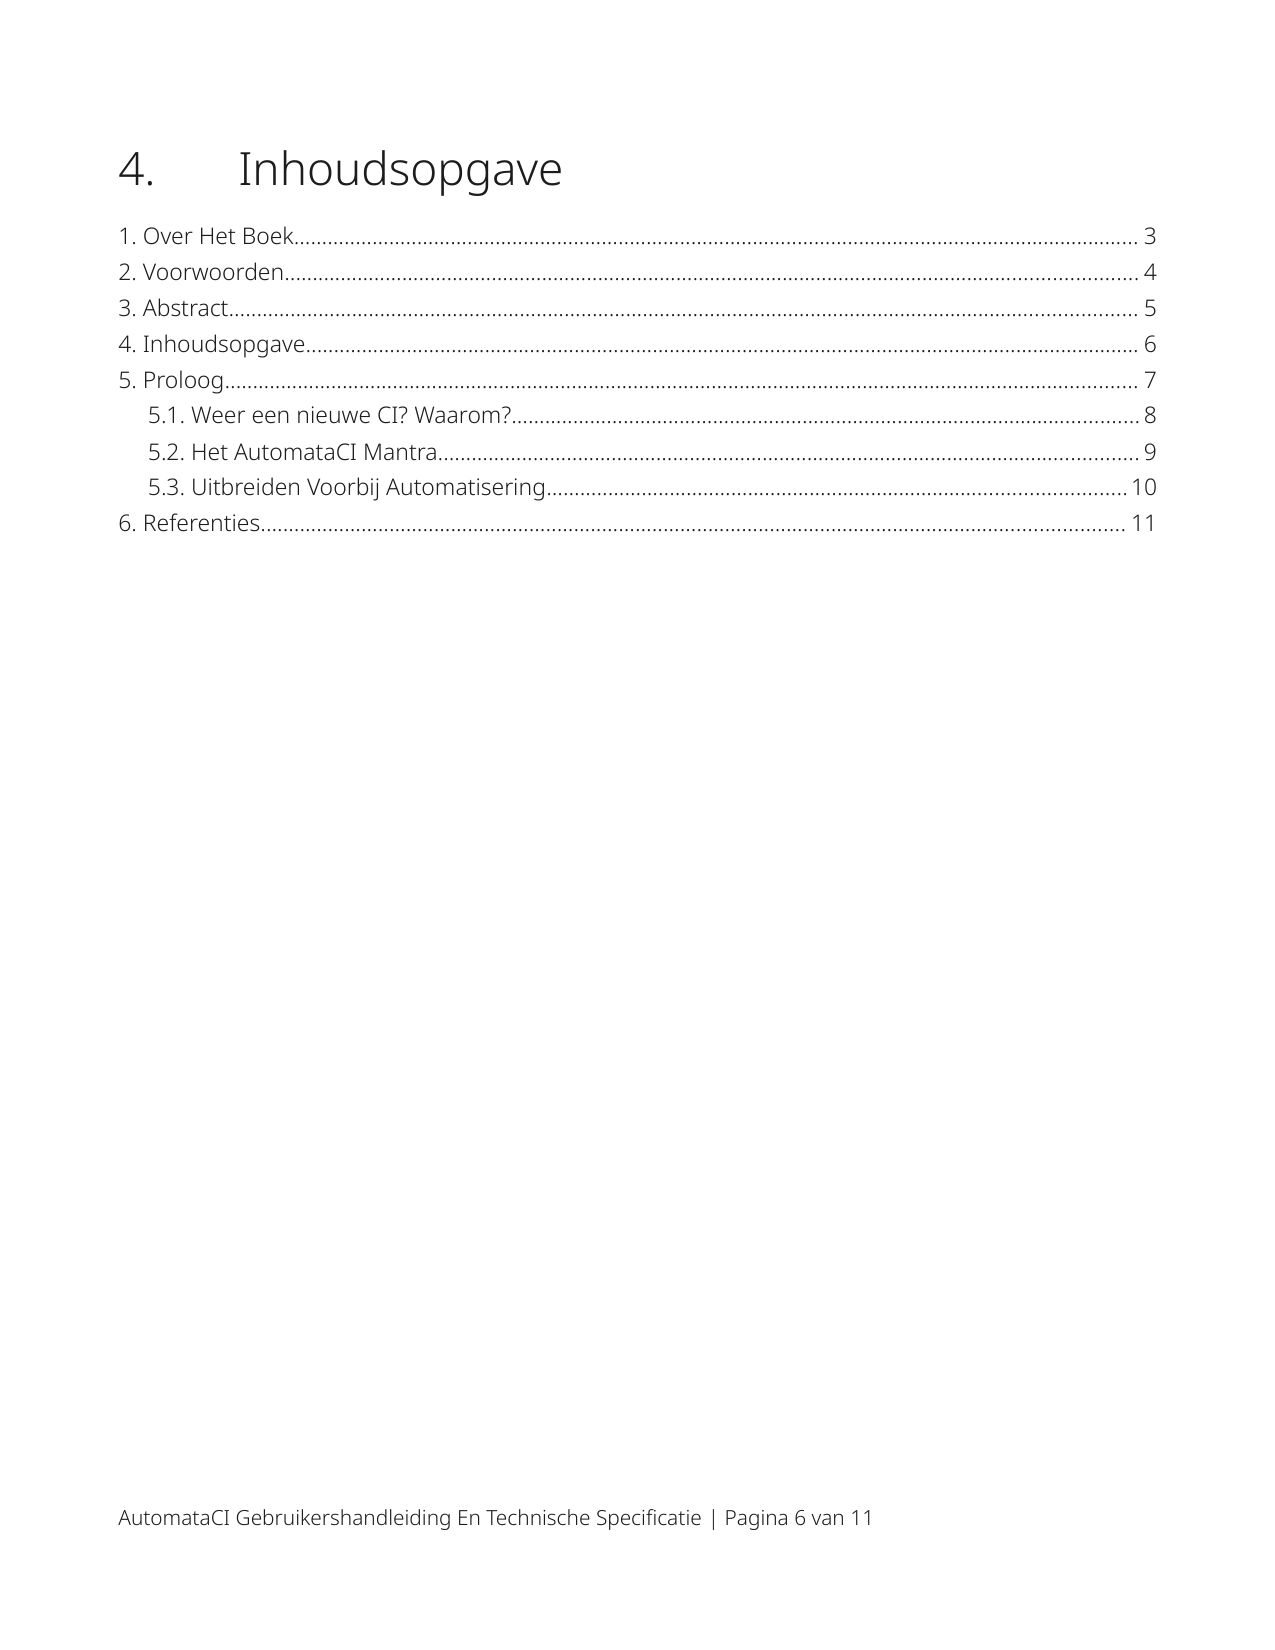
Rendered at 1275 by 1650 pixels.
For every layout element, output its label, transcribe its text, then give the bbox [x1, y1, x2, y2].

text 5.3. Uitbreiden Voorbij Automatisering 10 [148, 471, 1157, 503]
text 2. Voorwoorden 4 [118, 256, 1157, 287]
text 5. Proloog 7 [118, 363, 1157, 395]
text 4. Inhoudsopgave 6 [118, 328, 1157, 359]
text 6. Referenties 11 [118, 507, 1157, 538]
text 5.2. Het AutomataCI Mantra 9 [148, 435, 1157, 467]
text 3. Abstract 5 [118, 292, 1157, 323]
subtitle Inhoudsopgave [118, 136, 1157, 198]
text 5.1. Weer een nieuwe CI? Waarom? 8 [148, 399, 1157, 431]
text 1. Over Het Boek 3 [118, 220, 1157, 251]
